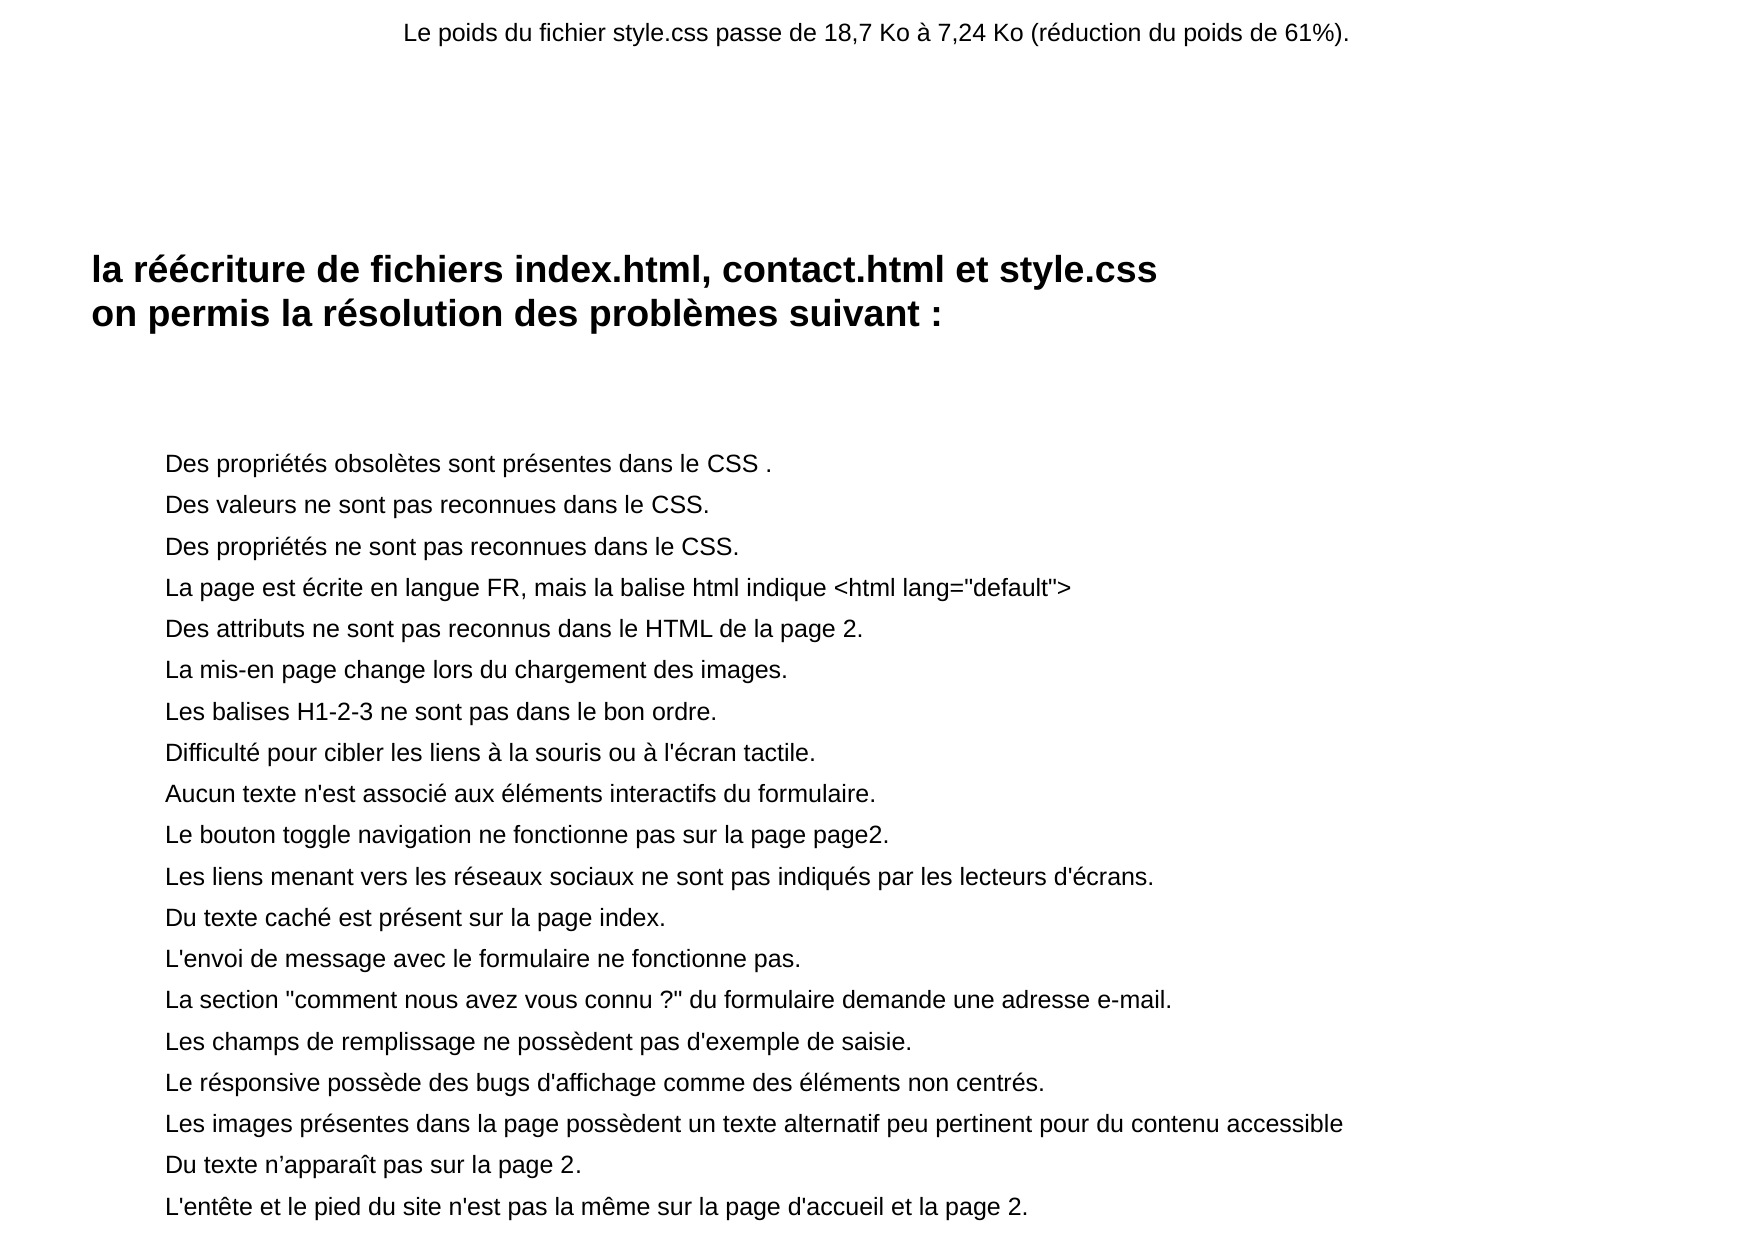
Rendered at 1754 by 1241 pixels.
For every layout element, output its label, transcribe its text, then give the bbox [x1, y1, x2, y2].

text La page est écrite en langue FR, mais la balise html indique <html lang="default"> [18, 573, 1736, 602]
text la réécriture de fichiers index.html, contact.html et style.css [18, 248, 1736, 291]
text on permis la résolution des problèmes suivant : [18, 291, 1736, 334]
text Du texte caché est présent sur la page index. [18, 903, 1736, 932]
text Les champs de remplissage ne possèdent pas d'exemple de saisie. [18, 1027, 1736, 1055]
text Des attributs ne sont pas reconnus dans le HTML de la page 2. [18, 614, 1736, 643]
text Des propriétés obsolètes sont présentes dans le CSS . [18, 449, 1736, 478]
text Difficulté pour cibler les liens à la souris ou à l'écran tactile. [18, 738, 1736, 767]
text La section "comment nous avez vous connu ?" du formulaire demande une adresse e-mail. [18, 985, 1736, 1014]
text Du texte n’apparaît pas sur la page 2. [18, 1150, 1736, 1179]
text Le bouton toggle navigation ne fonctionne pas sur la page page2. [18, 820, 1736, 849]
text Les liens menant vers les réseaux sociaux ne sont pas indiqués par les lecteurs d'écrans. [18, 862, 1736, 890]
text L'entête et le pied du site n'est pas la même sur la page d'accueil et la page 2. [18, 1192, 1736, 1220]
text Des valeurs ne sont pas reconnues dans le CSS. [18, 490, 1736, 519]
text Le poids du fichier style.css passe de 18,7 Ko à 7,24 Ko (réduction du poids de 61%). [18, 18, 1736, 46]
text Des propriétés ne sont pas reconnues dans le CSS. [18, 532, 1736, 560]
text Les balises H1-2-3 ne sont pas dans le bon ordre. [18, 697, 1736, 725]
text Aucun texte n'est associé aux éléments interactifs du formulaire. [18, 779, 1736, 808]
text La mis-en page change lors du chargement des images. [18, 655, 1736, 684]
text Le résponsive possède des bugs d'affichage comme des éléments non centrés. [18, 1068, 1736, 1097]
text Les images présentes dans la page possèdent un texte alternatif peu pertinent pour du contenu accessible [18, 1109, 1736, 1138]
text L'envoi de message avec le formulaire ne fonctionne pas. [18, 944, 1736, 973]
